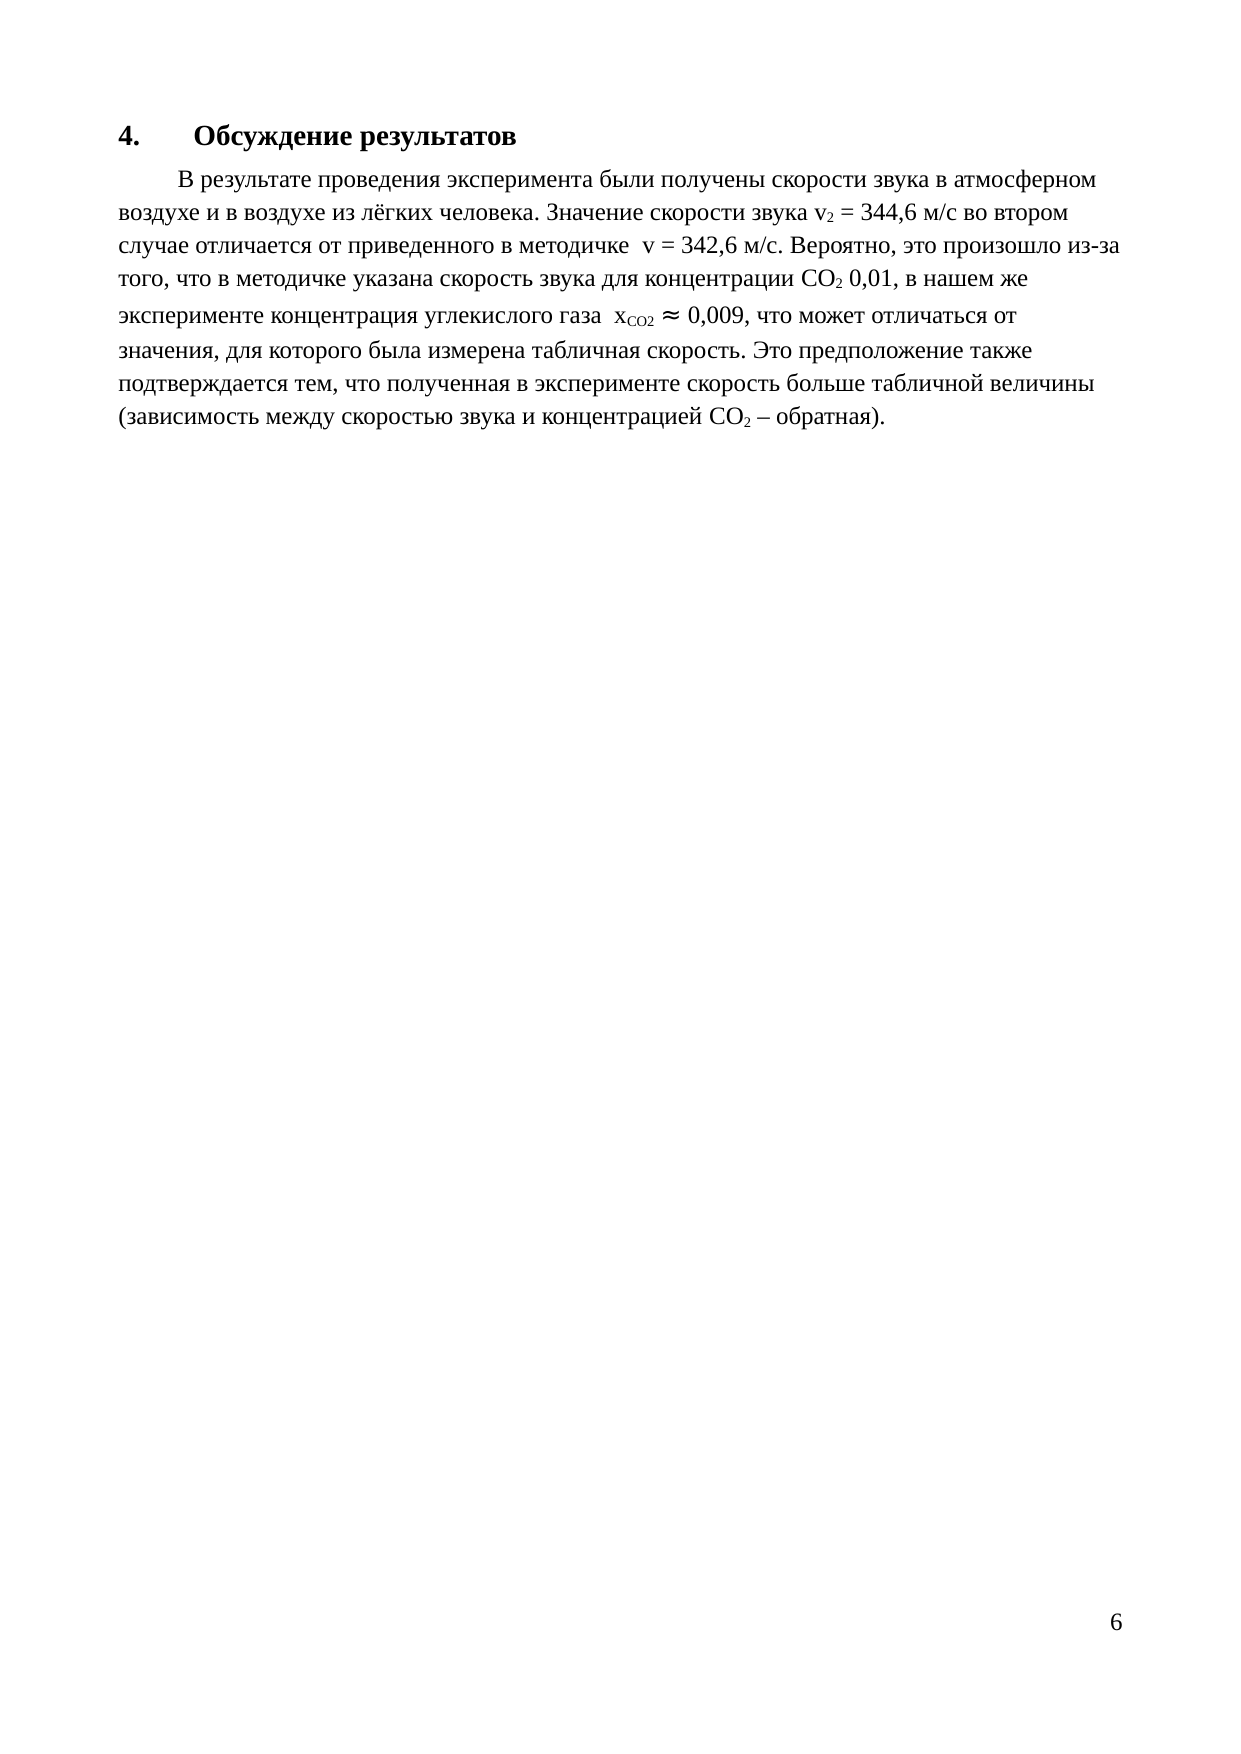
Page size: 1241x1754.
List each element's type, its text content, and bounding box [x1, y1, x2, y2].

subtitle Обсуждение результатов [118, 118, 1122, 152]
text В результате проведения эксперимента были получены скорости звука в атмосферном воздухе и в воздухе из лёгких человека. Значение скорости звука v2 = 344,6 м/с во втором случае отличается от приведенного в методичке v = 342,6 м/с. Вероятно, это произошло из-за того, что в методичке указана скорость звука для концентрации CO2 0,01, в нашем же эксперименте концентрация углекислого газа xCO2 ≈ 0,009, что может отличаться от значения, для которого была измерена табличная скорость. Это предположение также подтверждается тем, что полученная в эксперименте скорость больше табличной величины (зависимость между скоростью звука и концентрацией CO2 – обратная). [118, 164, 1122, 430]
